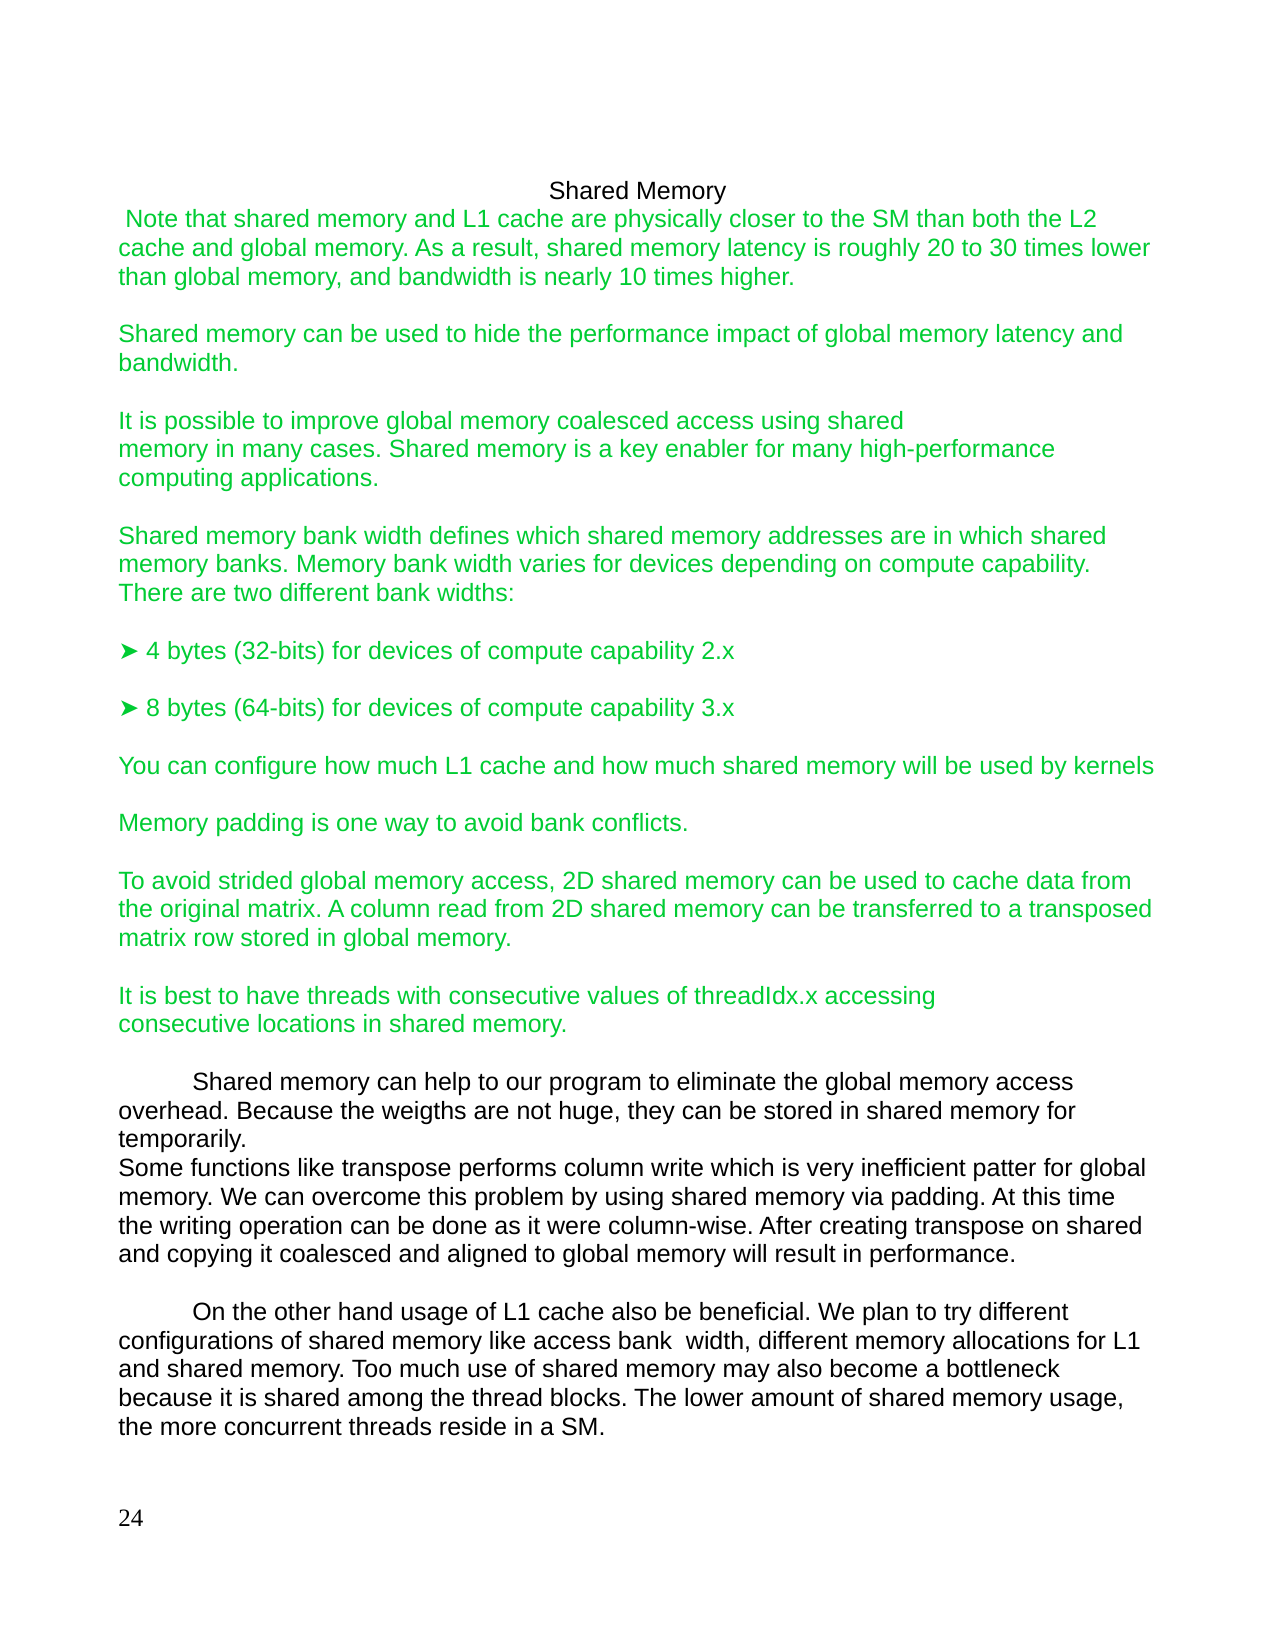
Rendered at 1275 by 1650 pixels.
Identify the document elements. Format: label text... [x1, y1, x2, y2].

text Some functions like transpose performs column write which is very inefficient patter for global memory. We can overcome this problem by using shared memory via padding. At this time the writing operation can be done as it were column-wise. After creating transpose on shared and copying it coalesced and aligned to global memory will result in performance. [118, 1153, 1157, 1268]
text memory in many cases. Shared memory is a key enabler for many high-performance computing applications. [118, 434, 1157, 492]
text To avoid strided global memory access, 2D shared memory can be used to cache data from the original matrix. A column read from 2D shared memory can be transferred to a transposed matrix row stored in global memory. [118, 866, 1157, 952]
text ➤ 8 bytes (64-bits) for devices of compute capability 3.x [118, 693, 1157, 722]
text ➤ 4 bytes (32-bits) for devices of compute capability 2.x [118, 636, 1157, 664]
text Shared Memory [118, 176, 1157, 204]
text It is best to have threads with consecutive values of threadIdx.x accessing [118, 981, 1157, 1009]
text Shared memory can help to our program to eliminate the global memory access overhead. Because the weigths are not huge, they can be stored in shared memory for temporarily. [118, 1067, 1157, 1153]
text Shared memory can be used to hide the performance impact of global memory latency and bandwidth. [118, 319, 1157, 377]
text You can configure how much L1 cache and how much shared memory will be used by kernels [118, 751, 1157, 779]
text consecutive locations in shared memory. [118, 1009, 1157, 1038]
text Shared memory bank width defines which shared memory addresses are in which shared memory banks. Memory bank width varies for devices depending on compute capability. There are two different bank widths: [118, 521, 1157, 607]
text It is possible to improve global memory coalesced access using shared [118, 406, 1157, 434]
text Note that shared memory and L1 cache are physically closer to the SM than both the L2 [118, 204, 1157, 233]
text cache and global memory. As a result, shared memory latency is roughly 20 to 30 times lower than global memory, and bandwidth is nearly 10 times higher. [118, 233, 1157, 291]
text On the other hand usage of L1 cache also be beneficial. We plan to try different configurations of shared memory like access bank width, different memory allocations for L1 and shared memory. Too much use of shared memory may also become a bottleneck because it is shared among the thread blocks. The lower amount of shared memory usage, the more concurrent threads reside in a SM. [118, 1297, 1157, 1441]
text Memory padding is one way to avoid bank conflicts. [118, 808, 1157, 837]
